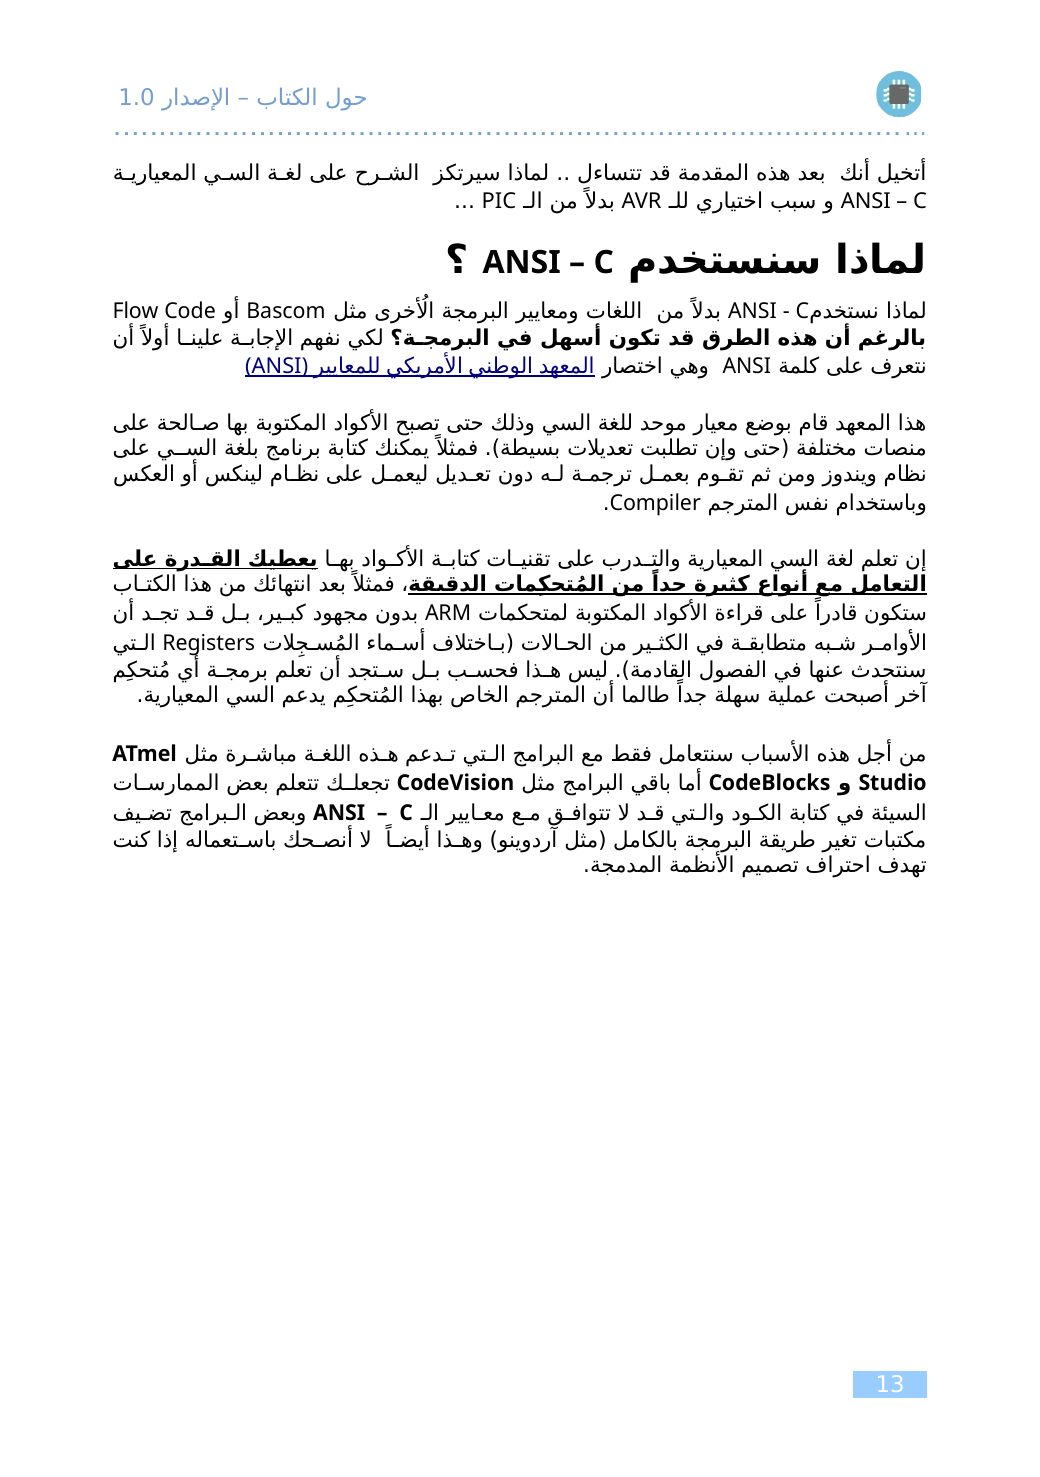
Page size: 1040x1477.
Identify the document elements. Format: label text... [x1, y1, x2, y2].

text من أجل هذه الأسباب سنتعامل فقط مع البرامج التي تدعم هذه اللغة مباشرة مثل ATmel Studio و CodeBlocks أما باقي البرامج مثل CodeVision تجعلك تتعلم بعض الممارسات السيئة في كتابة الكود والتي قد لا تتوافق مع معايير الـ ANSI – C وبعض البرامج تضيف مكتبات تغير طريقة البرمجة بالكامل (مثل آردوينو) وهذا أيضاً لا أنصحك باستعماله إذا كنت تهدف احتراف تصميم الأنظمة المدمجة. [112, 737, 927, 878]
text إن تعلم لغة السي المعيارية والتدرب على تقنيات كتابة اﻷكواد بها يعطيك القدرة على التعامل مع أنواع كثيرة جداً من المُتحكِمات الدقيقة، فمثلاً بعد انتهائك من هذا الكتاب ستكون قادراً على قراءة اﻷكواد المكتوبة لمتحكمات ARM بدون مجهود كبير، بل قد تجد أن الأوامر شبه متطابقة في الكثير من الحالات (باختلاف أسماء المُسجِلات Registers التي سنتحدث عنها في الفصول القادمة). ليس هذا فحسب بل ستجد أن تعلم برمجة أي مُتحكِم آخر أصبحت عملية سهلة جداً طالما أن المترجم الخاص بهذا المُتحكِم يدعم السي المعيارية. [112, 546, 927, 708]
subtitle لماذا سنستخدم ANSI – C ؟ [112, 236, 927, 282]
text هذا المعهد قام بوضع معيار موحد للغة السي وذلك حتى تصبح اﻷكواد المكتوبة بها صالحة على منصات مختلفة (حتى وإن تطلبت تعديلات بسيطة). فمثلاً يمكنك كتابة برنامج بلغة السي على نظام ويندوز ومن ثم تقوم بعمل ترجمة له دون تعديل ليعمل على نظام لينكس أو العكس وباستخدام نفس المترجم Compiler. [112, 410, 927, 516]
picture [876, 71, 922, 117]
text أتخيل أنك بعد هذه المقدمة قد تتساءل .. لماذا سيرتكز الشرح على لغة السي المعيارية ANSI – C و سبب اختياري للـ AVR بدلاً من الـ PIC ... [112, 160, 927, 215]
text لماذا نستخدمANSI - C بدلاً من اللغات ومعايير البرمجة الُأخرى مثل Bascom أو Flow Code بالرغم أن هذه الطرق قد تكون أسهل في البرمجة؟ لكي نفهم الإجابة علينا أولاً أن نتعرف على كلمة ANSI وهي اختصار المعهد الوطني الأمريكي للمعايير (ANSI) [112, 295, 927, 380]
